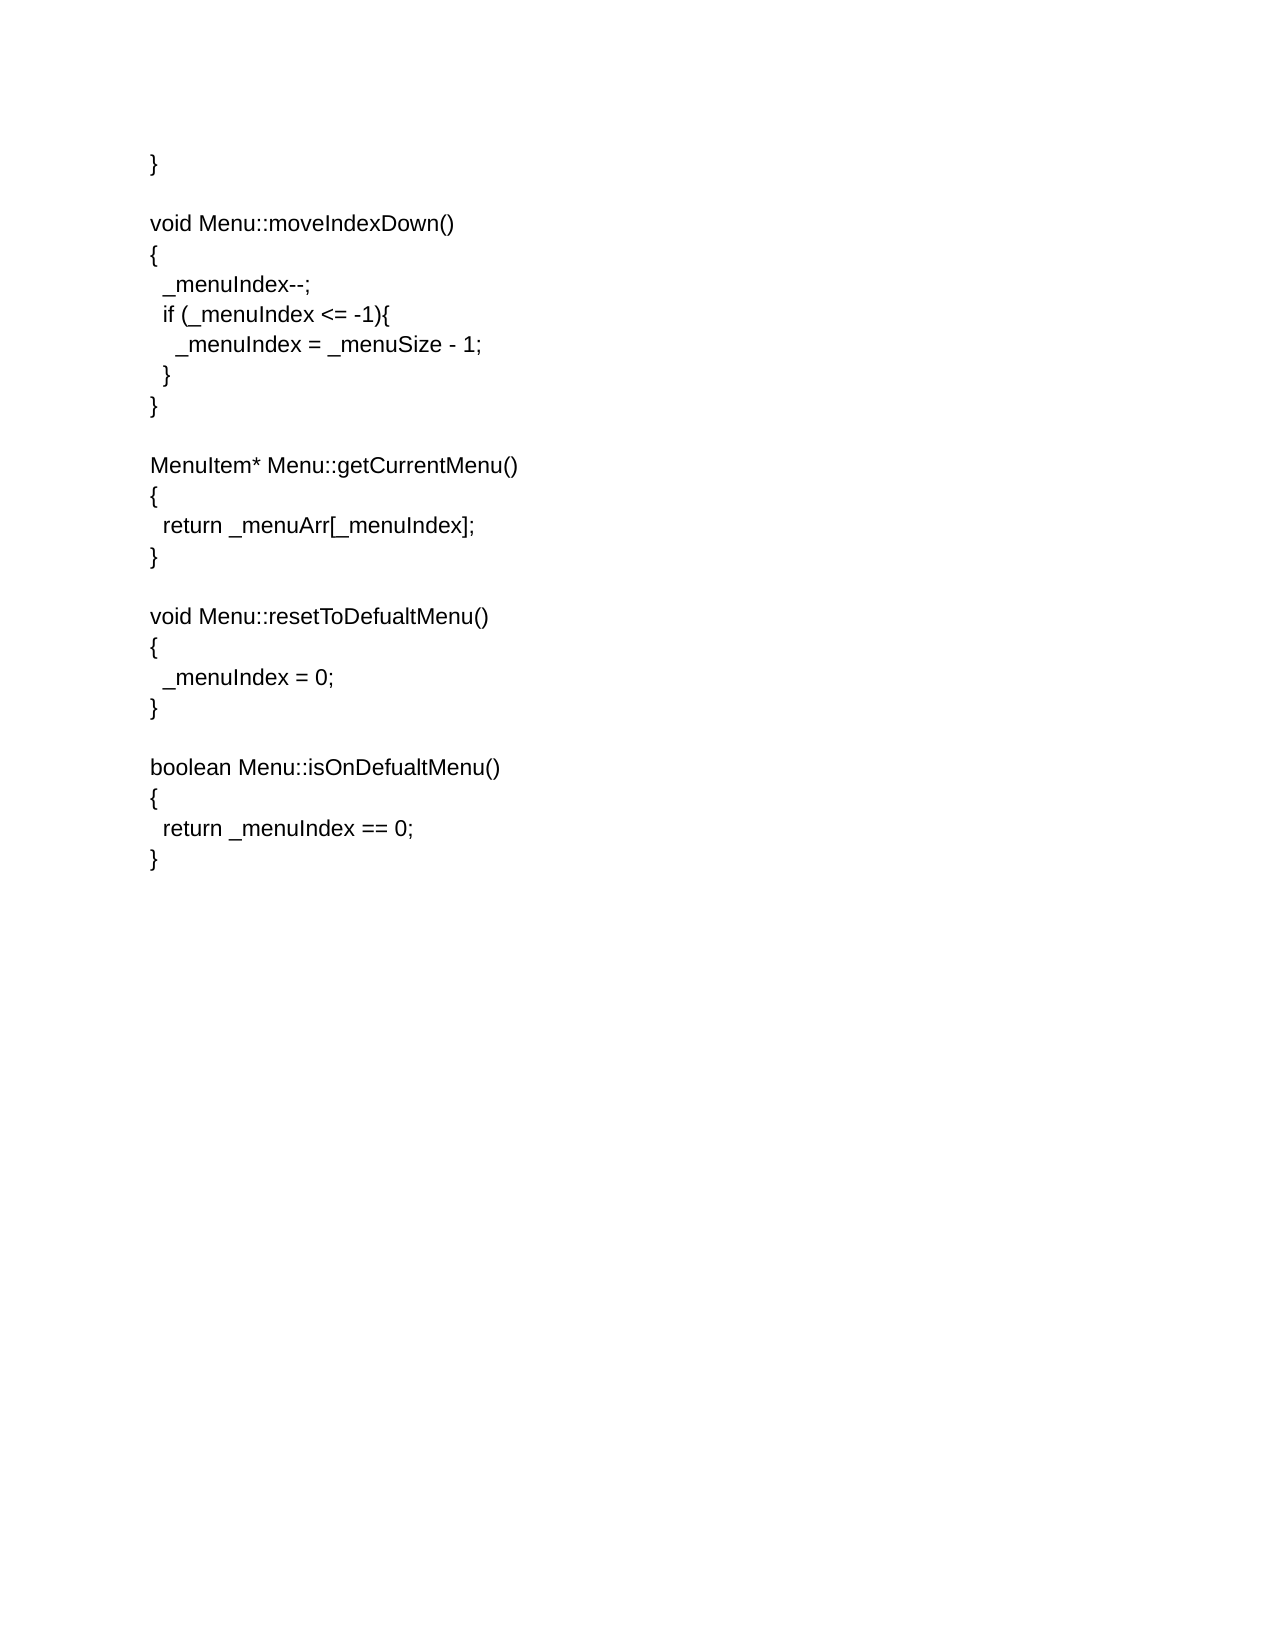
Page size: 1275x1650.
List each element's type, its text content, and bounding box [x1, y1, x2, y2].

text } [150, 150, 1125, 176]
text void Menu::resetToDefualtMenu() [150, 603, 1125, 629]
text _menuIndex = 0; [150, 663, 1125, 690]
text if (_menuIndex <= -1){ [150, 301, 1125, 327]
text { [150, 482, 1125, 509]
text MenuItem* Menu::getCurrentMenu() [150, 452, 1125, 478]
text _menuIndex = _menuSize - 1; [150, 331, 1125, 358]
text } [150, 694, 1125, 720]
text } [150, 392, 1125, 418]
text { [150, 633, 1125, 660]
text } [150, 845, 1125, 871]
text } [150, 543, 1125, 569]
text { [150, 784, 1125, 811]
text _menuIndex--; [150, 271, 1125, 297]
text return _menuIndex == 0; [150, 814, 1125, 841]
text } [150, 361, 1125, 388]
text return _menuArr[_menuIndex]; [150, 512, 1125, 539]
text boolean Menu::isOnDefualtMenu() [150, 754, 1125, 781]
text void Menu::moveIndexDown() [150, 210, 1125, 237]
text { [150, 241, 1125, 267]
